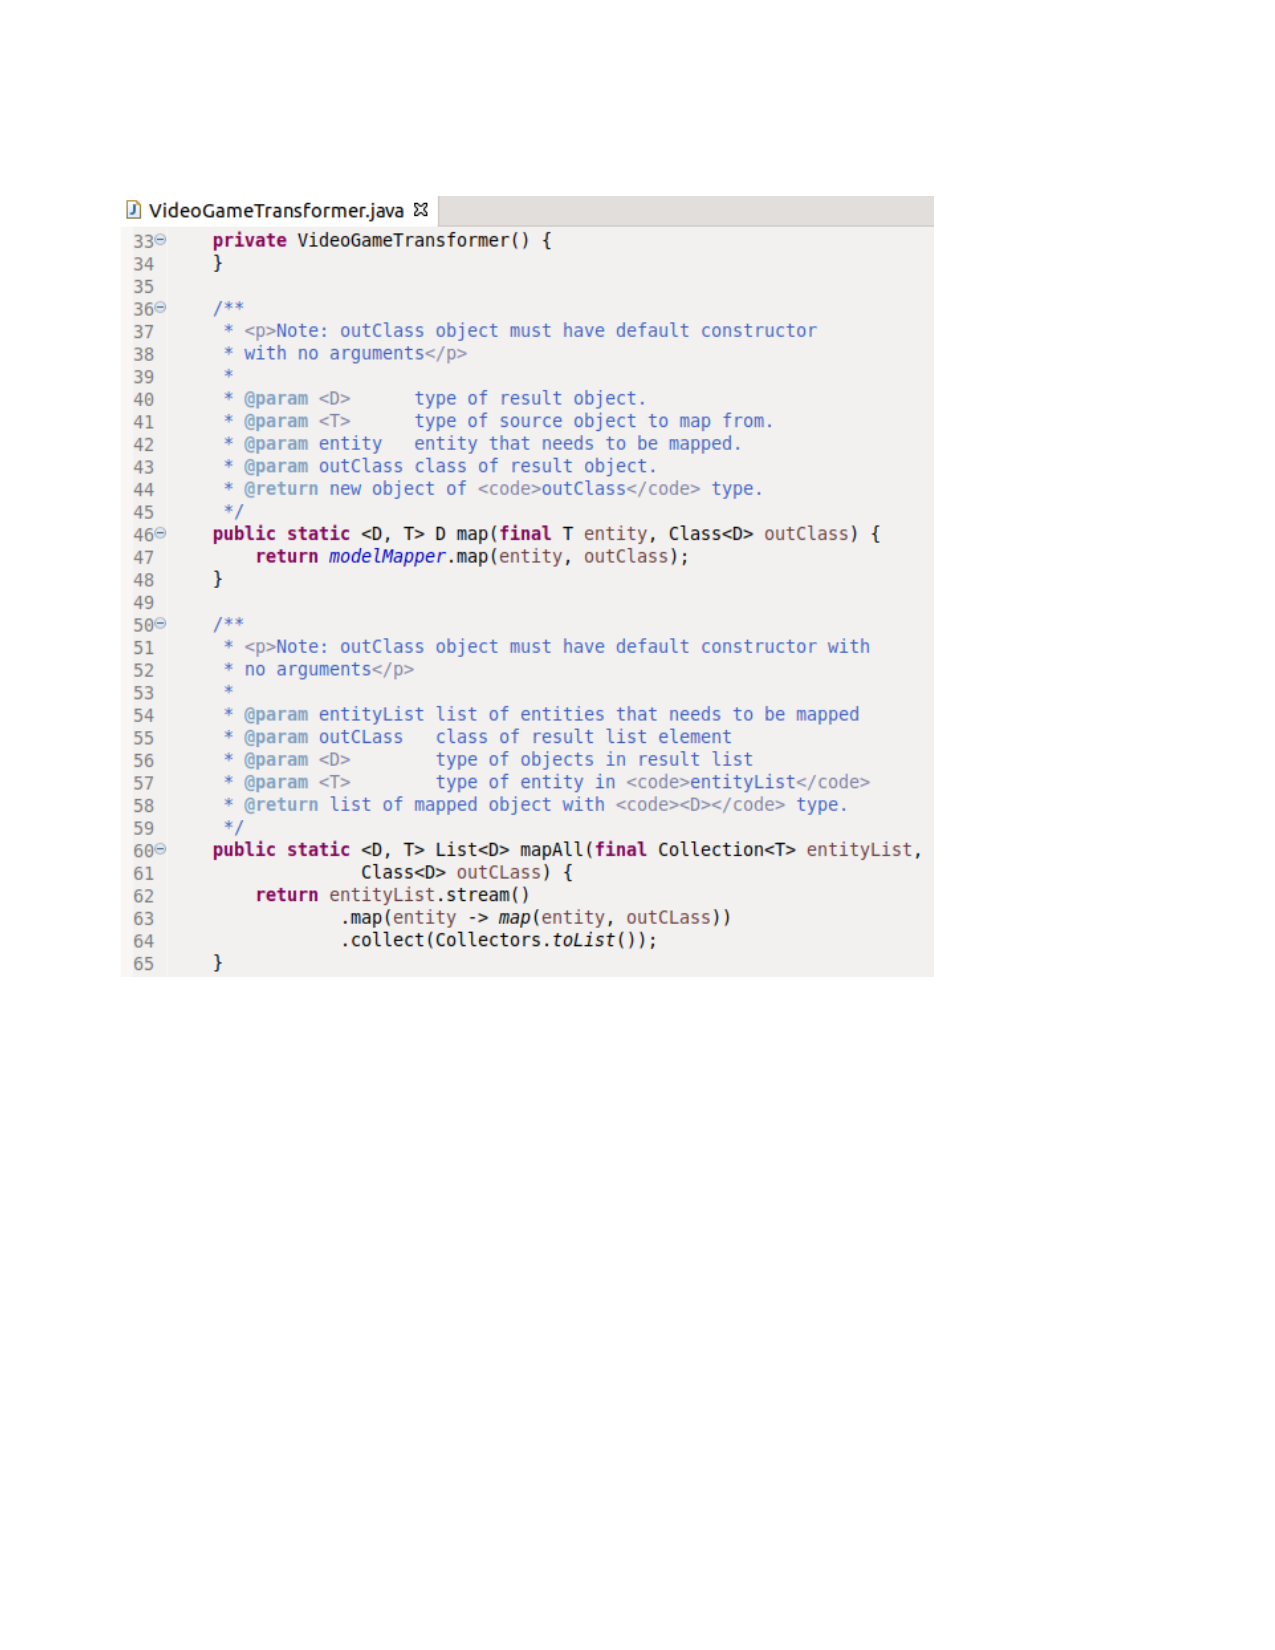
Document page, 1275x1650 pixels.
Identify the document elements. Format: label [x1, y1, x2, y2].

picture [120, 196, 934, 977]
